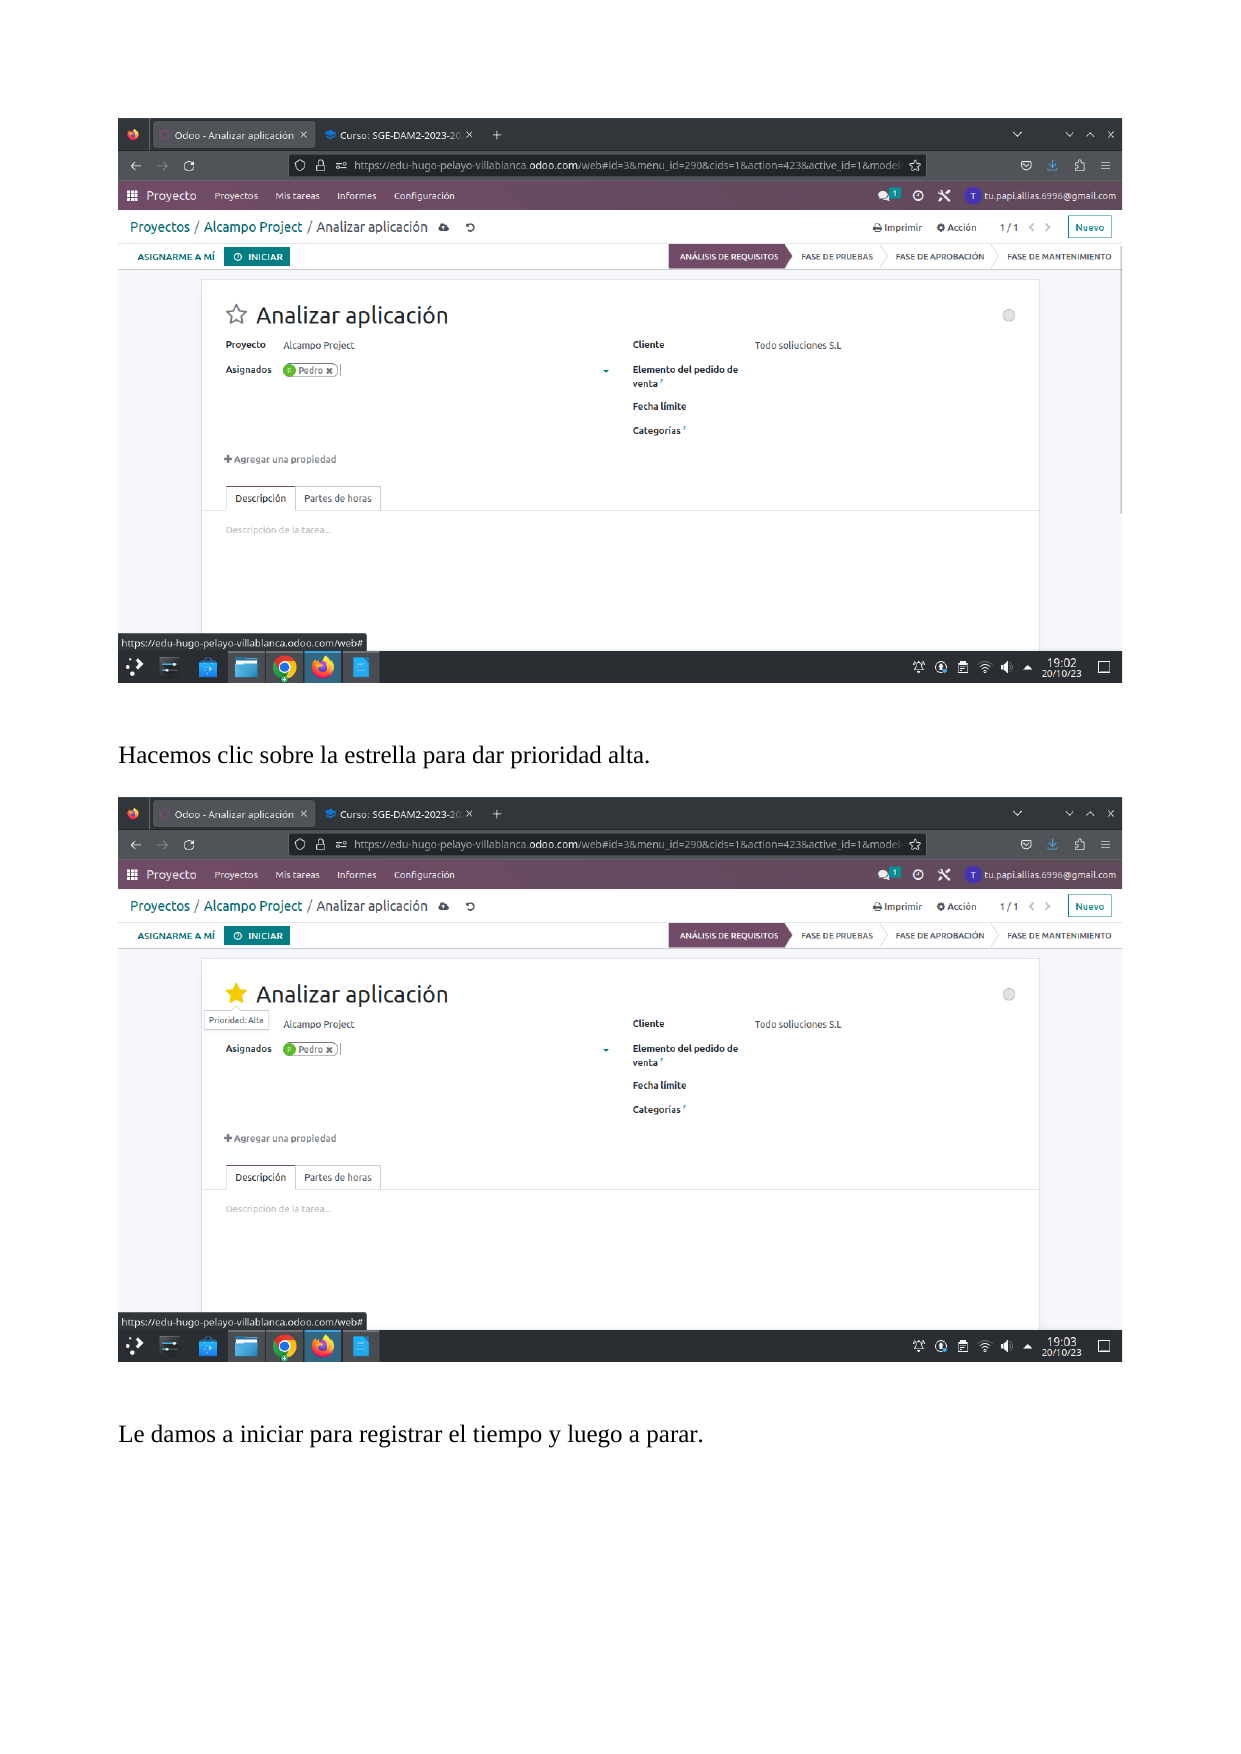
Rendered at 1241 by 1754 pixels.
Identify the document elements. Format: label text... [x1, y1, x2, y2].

text Le damos a iniciar para registrar el tiempo y luego a parar. [118, 1419, 1122, 1448]
picture [118, 797, 1123, 1362]
picture [118, 118, 1123, 683]
text Hacemos clic sobre la estrella para dar prioridad alta. [118, 740, 1122, 769]
